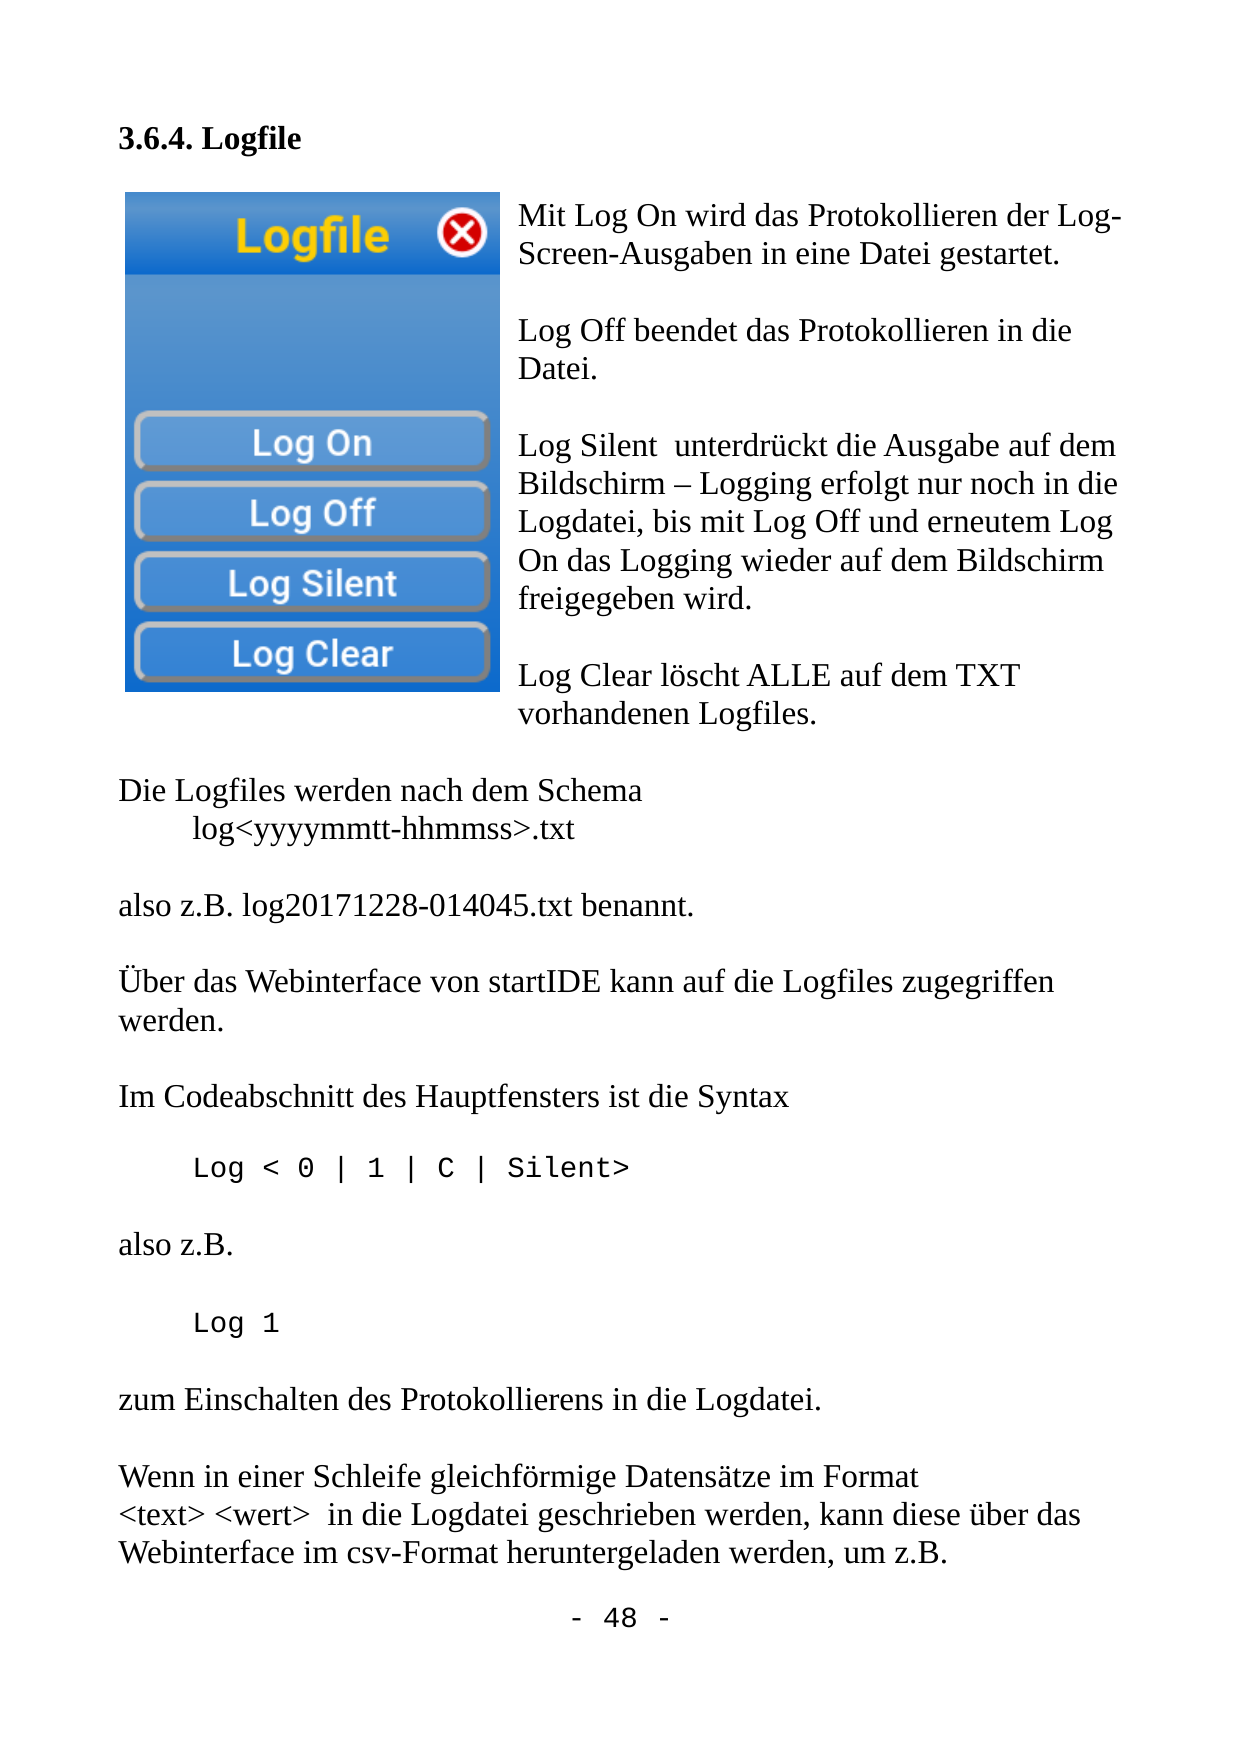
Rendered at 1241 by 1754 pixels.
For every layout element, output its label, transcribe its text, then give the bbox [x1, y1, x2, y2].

text Über das Webinterface von startIDE kann auf die Logfiles zugegriffen werden. [118, 961, 1122, 1038]
text Log Silent unterdrückt die Ausgabe auf dem Bildschirm – Logging erfolgt nur noch in die Logdatei, bis mit Log Off und erneutem Log On das Logging wieder auf dem Bildschirm freigegeben wird. [500, 425, 1122, 616]
text zum Einschalten des Protokollierens in die Logdatei. [118, 1379, 1122, 1418]
text Log 1 [118, 1301, 1122, 1341]
picture [125, 192, 500, 692]
text 3.6.4. Logfile [118, 118, 1122, 156]
text Die Logfiles werden nach dem Schema [118, 770, 1122, 808]
text <text> <wert> in die Logdatei geschrieben werden, kann diese über das Webinterface im csv-Format heruntergeladen werden, um z.B. [118, 1494, 1122, 1571]
text also z.B. log20171228-014045.txt benannt. [118, 885, 1122, 923]
text Mit Log On wird das Protokollieren der Log-Screen-Ausgaben in eine Datei gestartet. [500, 195, 1122, 271]
text Log Off beendet das Protokollieren in die Datei. [500, 310, 1122, 386]
text also z.B. [118, 1224, 1122, 1263]
text Wenn in einer Schleife gleichförmige Datensätze im Format [118, 1456, 1122, 1494]
text Im Codeabschnitt des Hauptfensters ist die Syntax [118, 1076, 1122, 1115]
text log<yyyymmtt-hhmmss>.txt [118, 808, 1122, 846]
text Log < 0 | 1 | C | Silent> [118, 1153, 1122, 1186]
text Log Clear löscht ALLE auf dem TXT vorhandenen Logfiles. [118, 655, 1122, 731]
